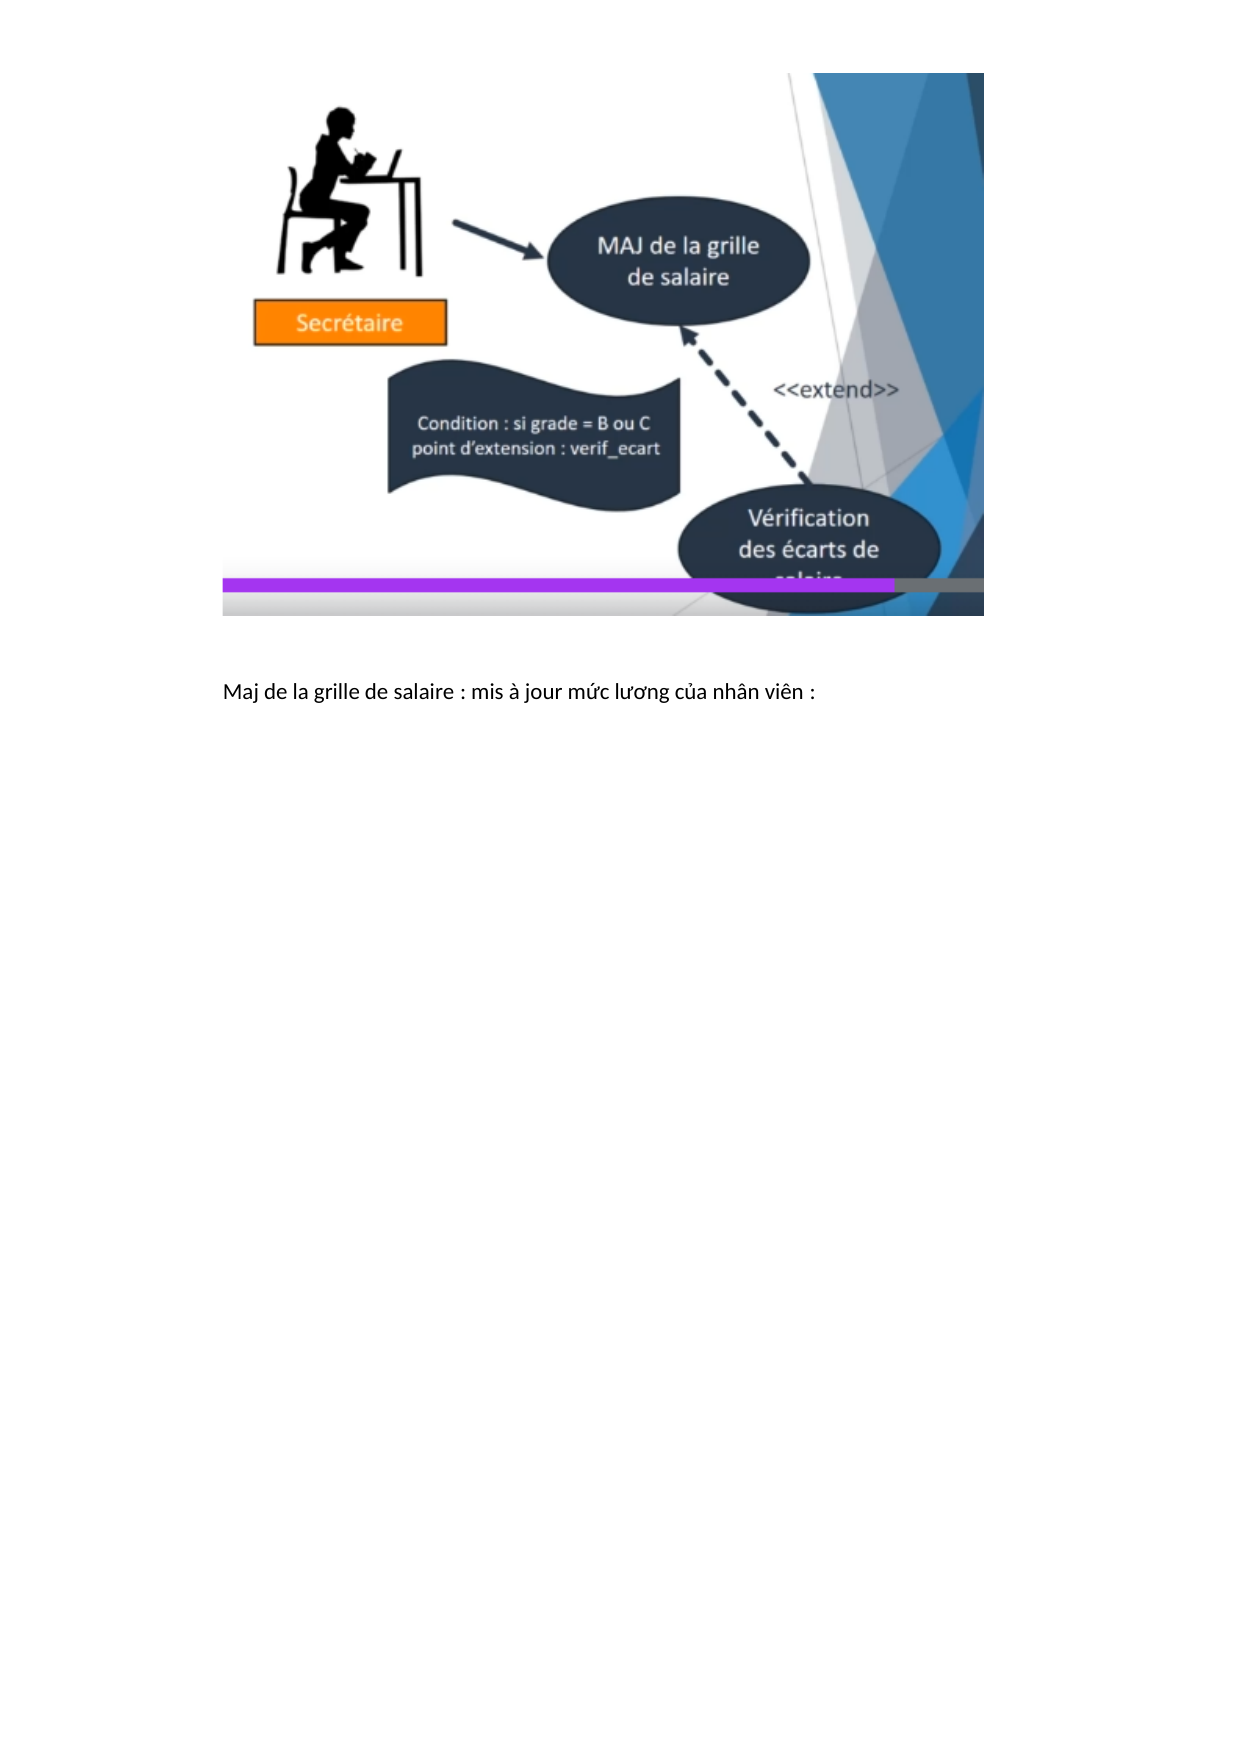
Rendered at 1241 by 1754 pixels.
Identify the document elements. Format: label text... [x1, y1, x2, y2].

list Maj de la grille de salaire : mis à jour mức lương của nhân viên : [223, 677, 1093, 705]
